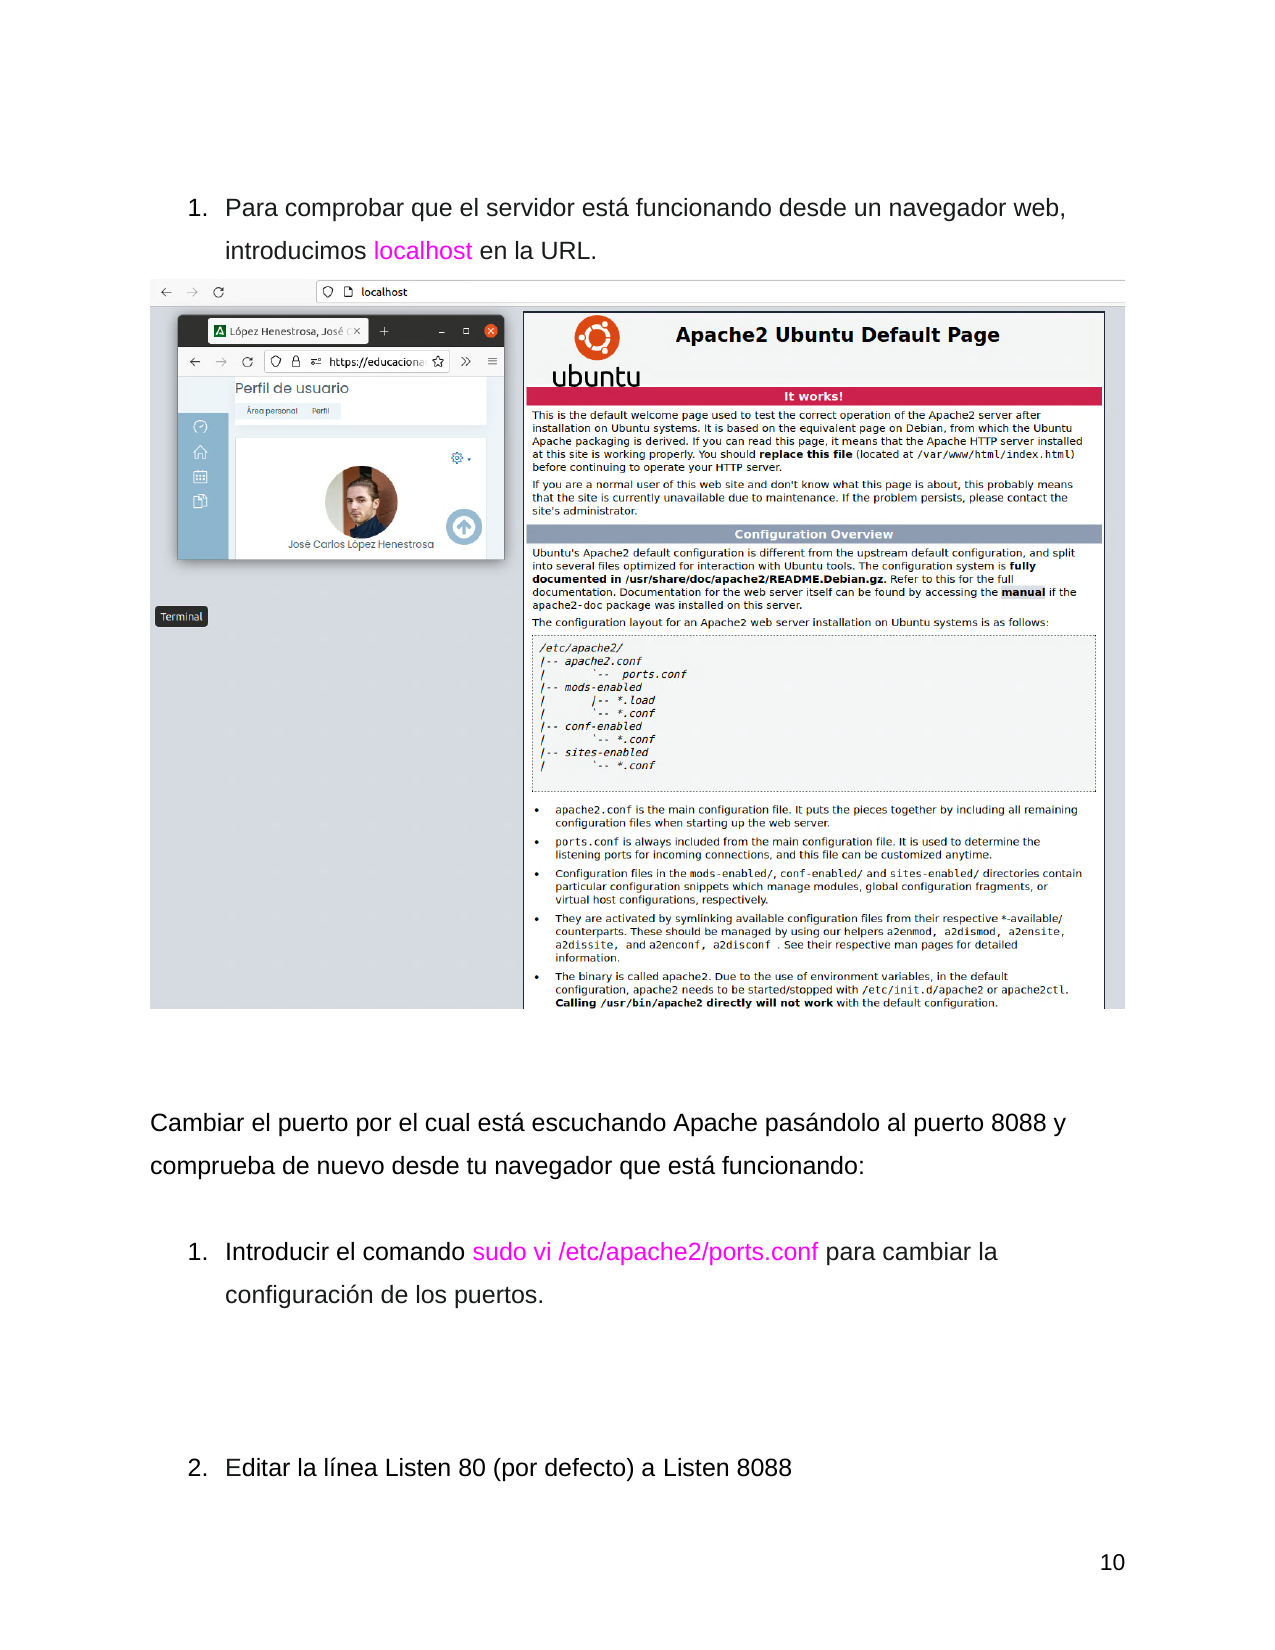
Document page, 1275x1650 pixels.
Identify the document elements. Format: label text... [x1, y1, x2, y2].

picture [150, 279, 1125, 1009]
list Introducir el comando sudo vi /etc/apache2/ports.conf para cambiar la configuración de los puertos. [187, 1237, 1125, 1309]
text Cambiar el puerto por el cual está escuchando Apache pasándolo al puerto 8088 y comprueba de nuevo desde tu navegador que está funcionando: [150, 1108, 1125, 1180]
list Para comprobar que el servidor está funcionando desde un navegador web, introducimos localhost en la URL. [187, 193, 1125, 265]
list Editar la línea Listen 80 (por defecto) a Listen 8088 [187, 1453, 1125, 1482]
